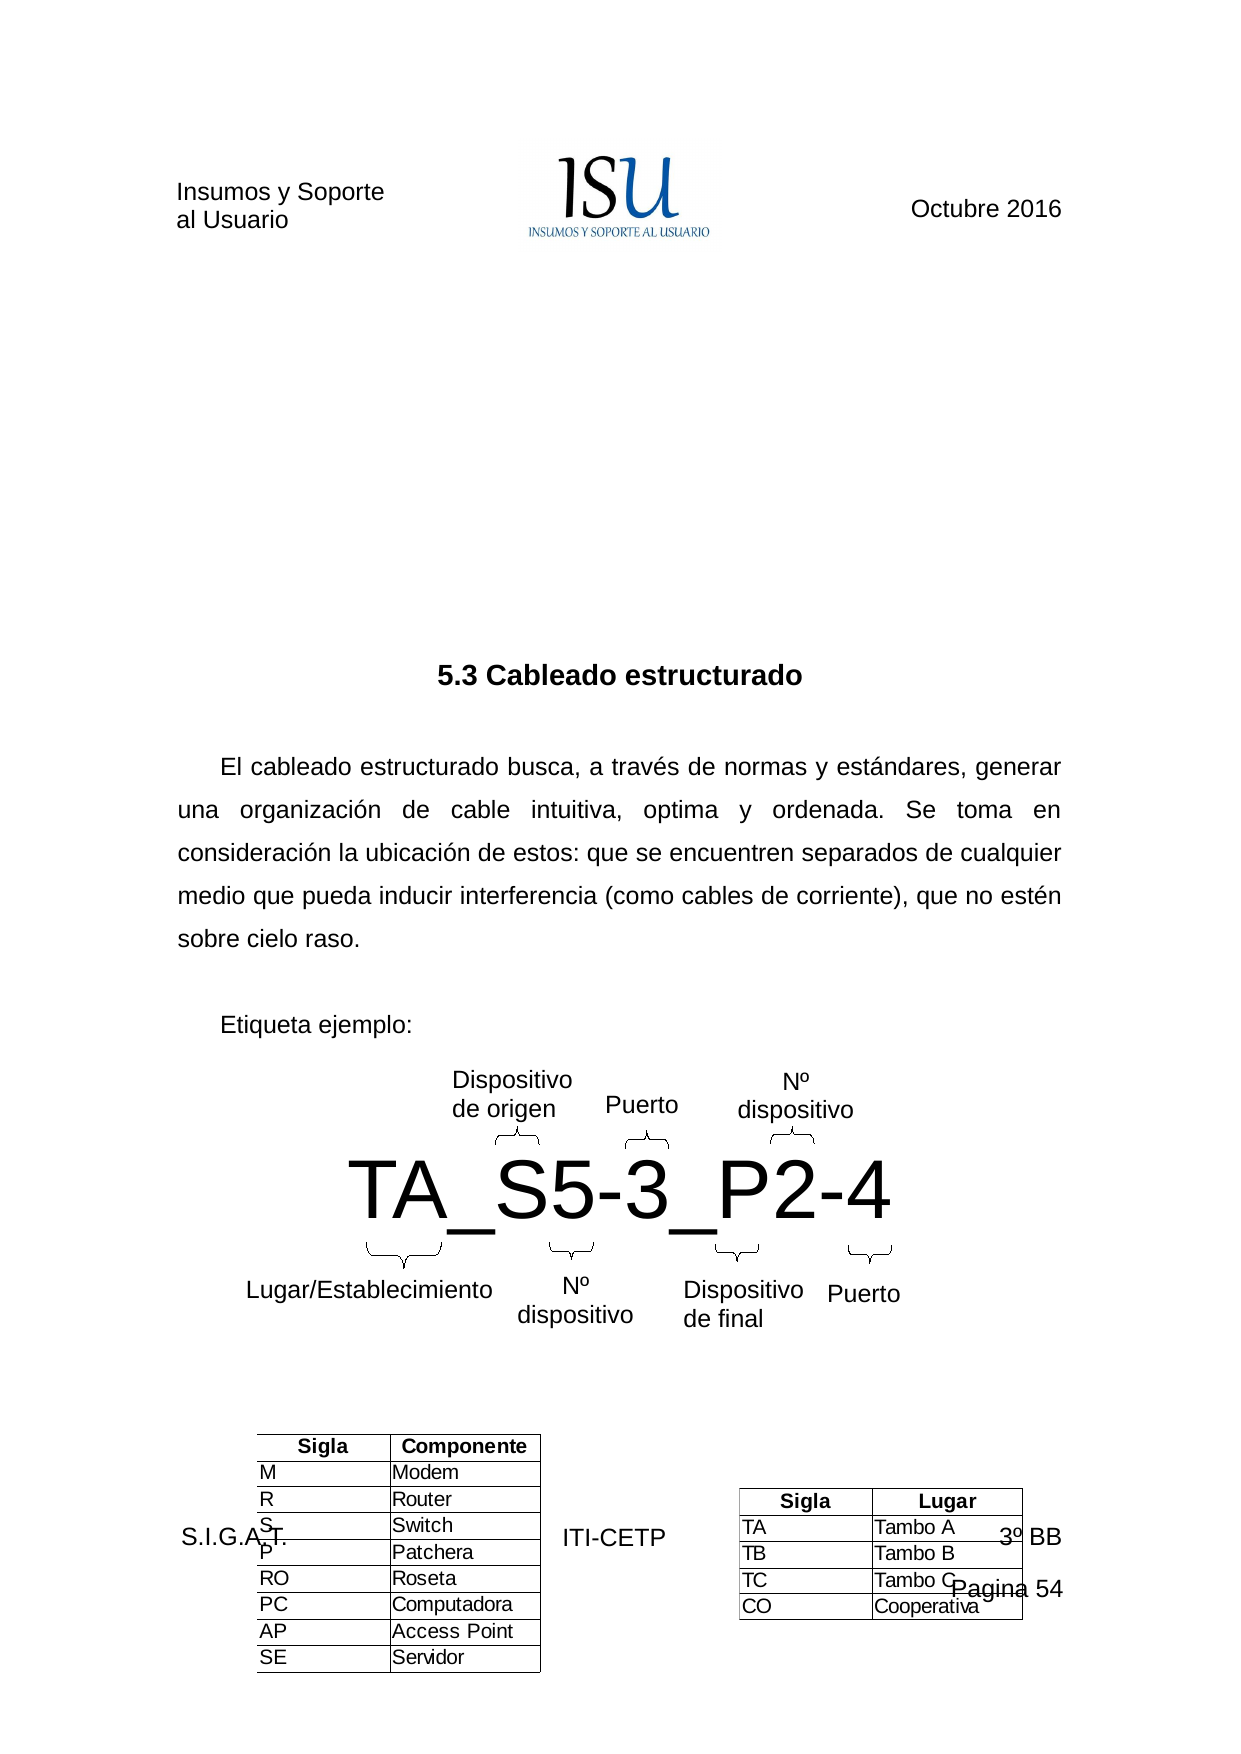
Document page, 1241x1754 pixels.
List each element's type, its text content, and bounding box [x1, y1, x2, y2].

text 5.3 Cableado estructurado [177, 658, 1063, 692]
text El cableado estructurado busca, a través de normas y estándares, generar una organización de cable intuitiva, optima y ordenada. Se toma en consideración la ubicación de estos: que se encuentren separados de cualquier medio que pueda inducir interferencia (como cables de corriente), que no estén sobre cielo raso. [177, 752, 1063, 953]
text Etiqueta ejemplo: [177, 1011, 1063, 1039]
picture [517, 138, 723, 252]
text TA_S5-3_P2-4 [177, 1140, 1063, 1236]
